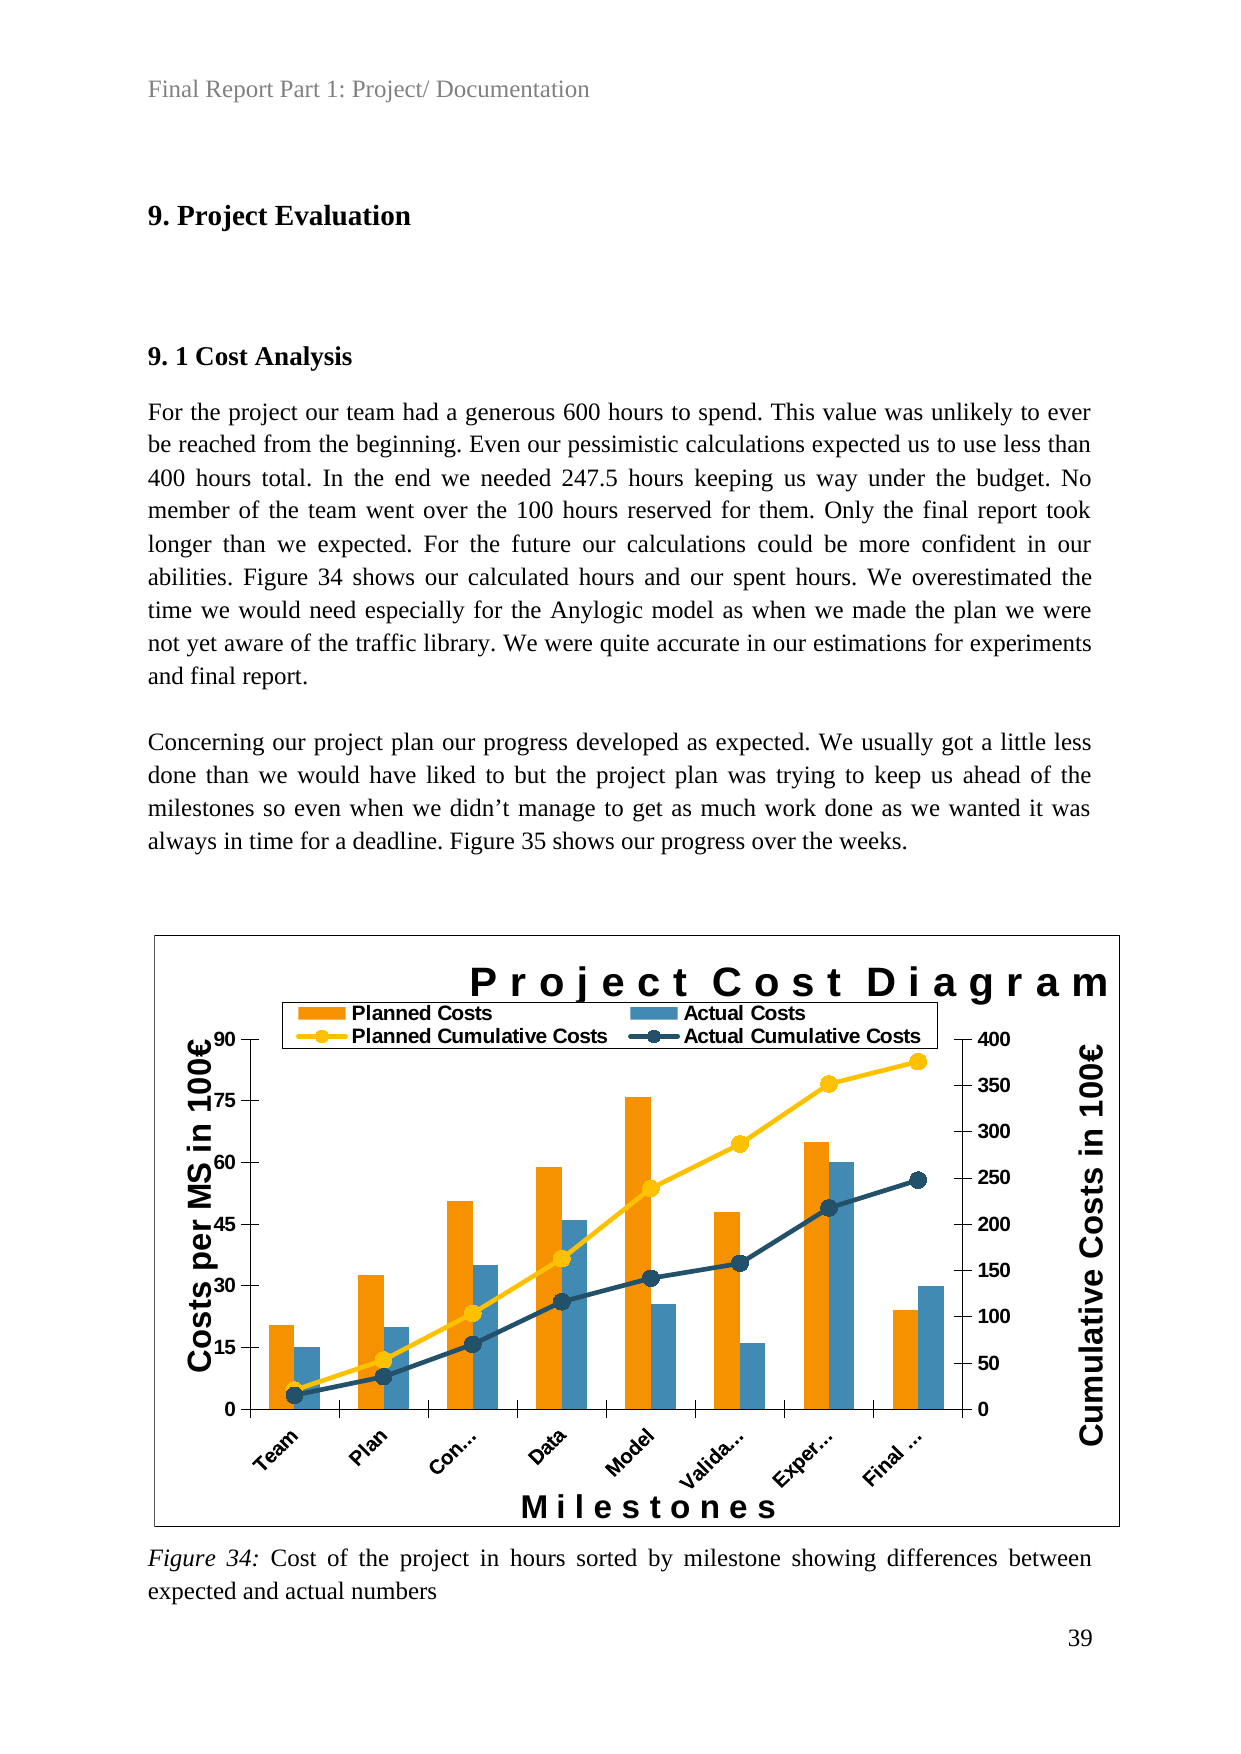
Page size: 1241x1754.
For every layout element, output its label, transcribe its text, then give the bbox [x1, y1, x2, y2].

subtitle 9. Project Evaluation [148, 198, 1093, 231]
text Concerning our project plan our progress developed as expected. We usually got a little less done than we would have liked to but the project plan was trying to keep us ahead of the milestones so even when we didn’t manage to get as much work done as we wanted it was always in time for a deadline. Figure 35 shows our progress over the weeks. [148, 727, 1093, 854]
subtitle 9. 1 Cost Analysis [148, 340, 1093, 371]
text For the project our team had a generous 600 hours to spend. This value was unlikely to ever be reached from the beginning. Even our pessimistic calculations expected us to use less than 400 hours total. In the end we needed 247.5 hours keeping us way under the budget. No member of the team went over the 100 hours reserved for them. Only the final report took longer than we expected. For the future our calculations could be more confident in our abilities. Figure 34 shows our calculated hours and our spent hours. We overestimated the time we would need especially for the Anylogic model as when we made the plan we were not yet aware of the traffic library. We were quite accurate in our estimations for experiments and final report. [148, 397, 1093, 689]
text Figure 34: Cost of the project in hours sorted by milestone showing differences between expected and actual numbers [148, 925, 1093, 1605]
